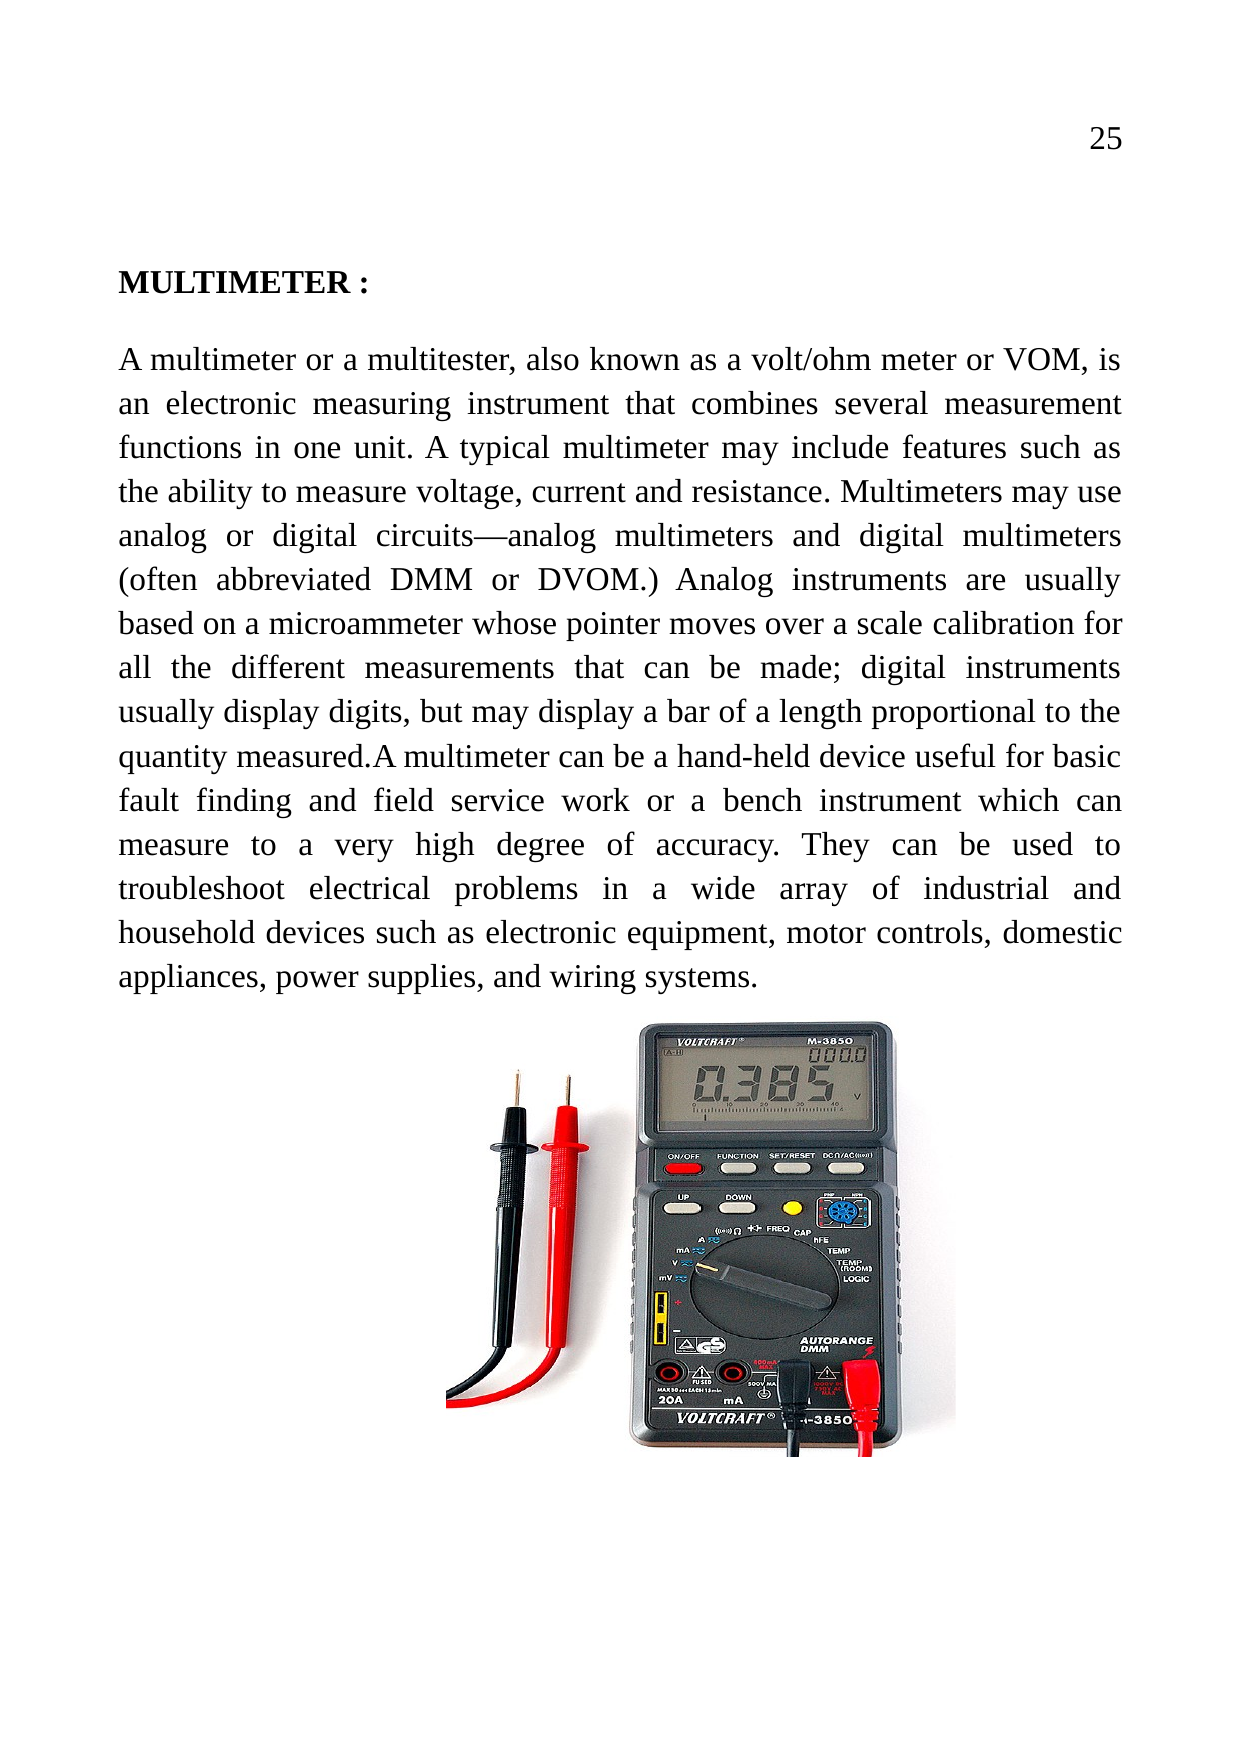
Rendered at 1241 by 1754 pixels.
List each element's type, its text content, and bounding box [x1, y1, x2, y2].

picture [446, 1016, 956, 1457]
text MULTIMETER : [118, 263, 1122, 301]
text A multimeter or a multitester, also known as a volt/ohm meter or VOM, is an electronic measuring instrument that combines several measurement functions in one unit. A typical multimeter may include features such as the ability to measure voltage, current and resistance. Multimeters may use analog or digital circuits—analog multimeters and digital multimeters (often abbreviated DMM or DVOM.) Analog instruments are usually based on a microammeter whose pointer moves over a scale calibration for all the different measurements that can be made; digital instruments usually display digits, but may display a bar of a length proportional to the quantity measured.A multimeter can be a hand-held device useful for basic fault finding and field service work or a bench instrument which can measure to a very high degree of accuracy. They can be used to troubleshoot electrical problems in a wide array of industrial and household devices such as electronic equipment, motor controls, domestic appliances, power supplies, and wiring systems. [118, 339, 1122, 994]
